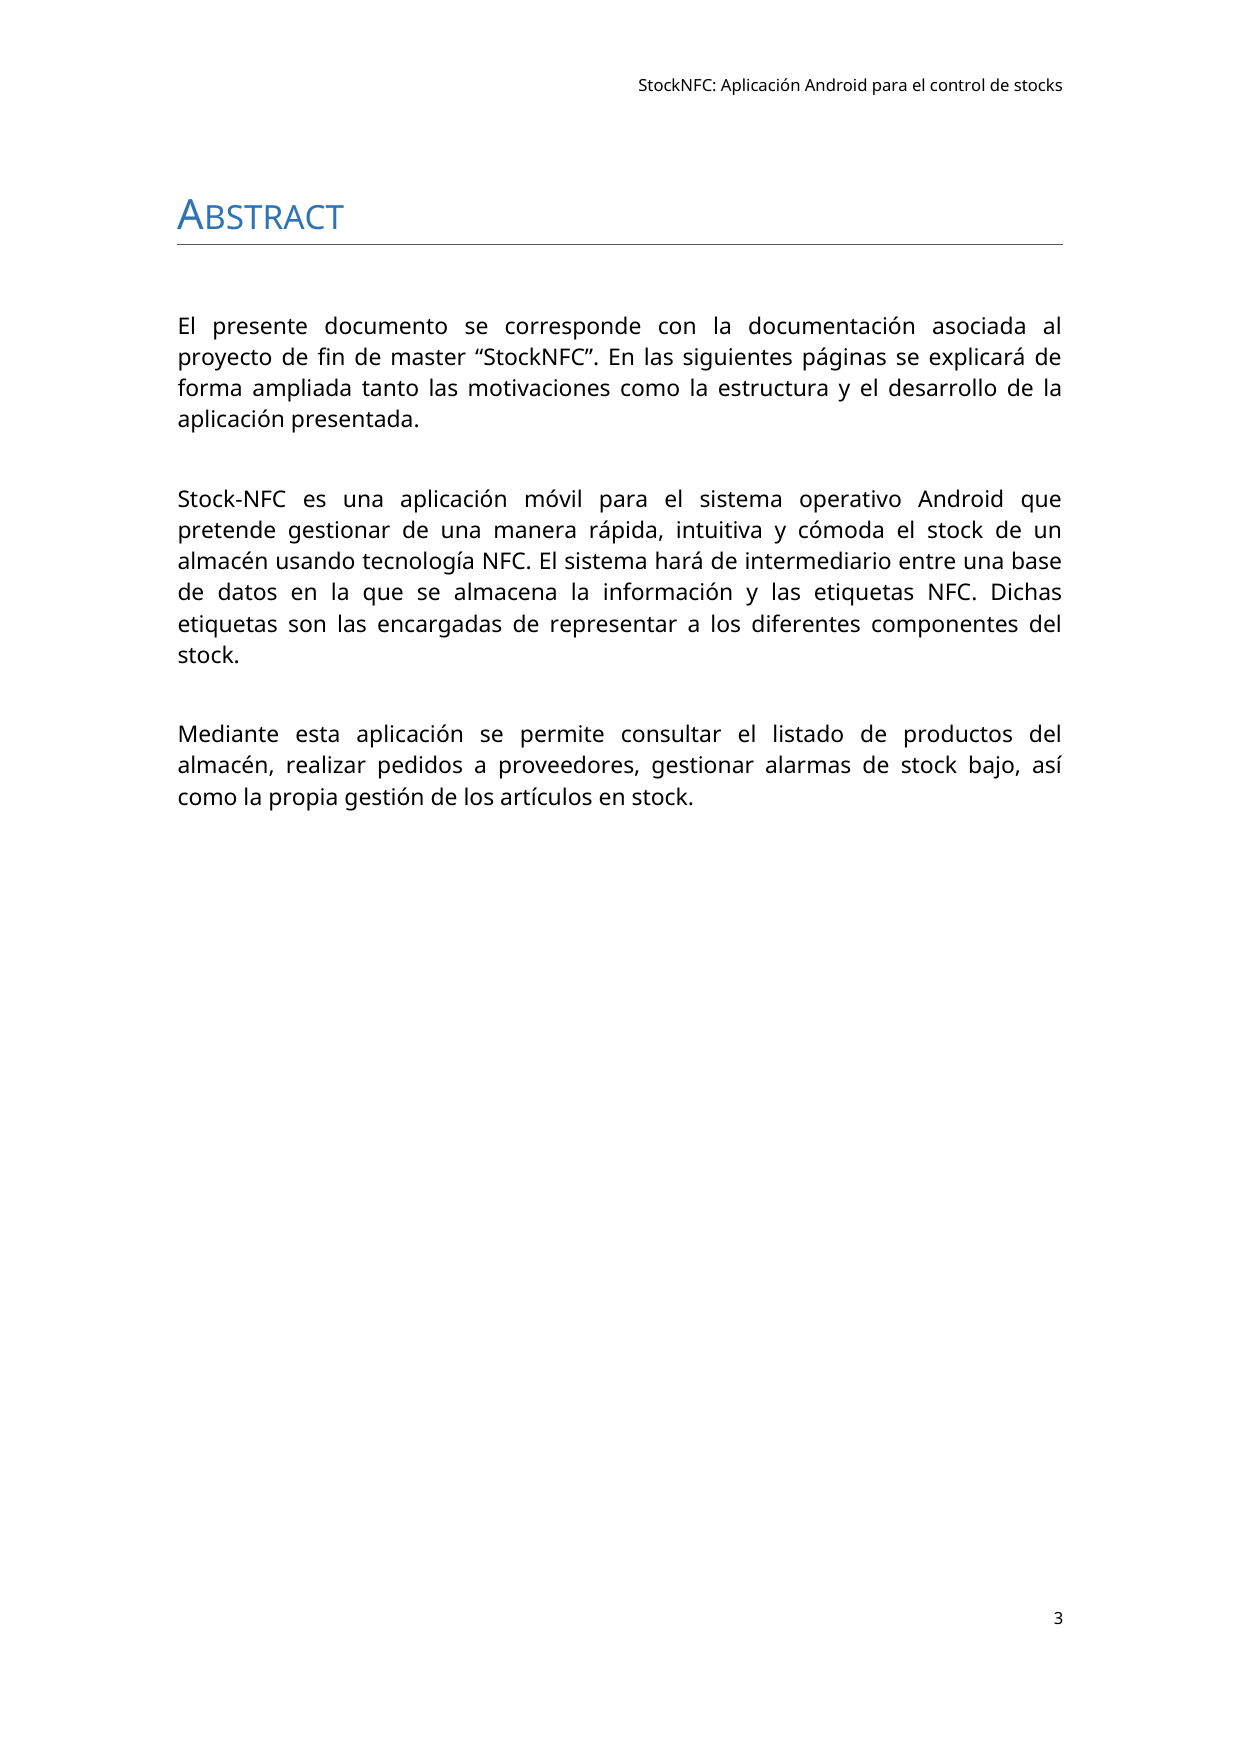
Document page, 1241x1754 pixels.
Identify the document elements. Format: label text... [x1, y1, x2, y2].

subtitle Abstract [177, 185, 1063, 244]
text El presente documento se corresponde con la documentación asociada al proyecto de fin de master “StockNFC”. En las siguientes páginas se explicará de forma ampliada tanto las motivaciones como la estructura y el desarrollo de la aplicación presentada. [177, 309, 1063, 434]
text Stock-NFC es una aplicación móvil para el sistema operativo Android que pretende gestionar de una manera rápida, intuitiva y cómoda el stock de un almacén usando tecnología NFC. El sistema hará de intermediario entre una base de datos en la que se almacena la información y las etiquetas NFC. Dichas etiquetas son las encargadas de representar a los diferentes componentes del stock. [177, 482, 1063, 670]
text Mediante esta aplicación se permite consultar el listado de productos del almacén, realizar pedidos a proveedores, gestionar alarmas de stock bajo, así como la propia gestión de los artículos en stock. [177, 718, 1063, 812]
